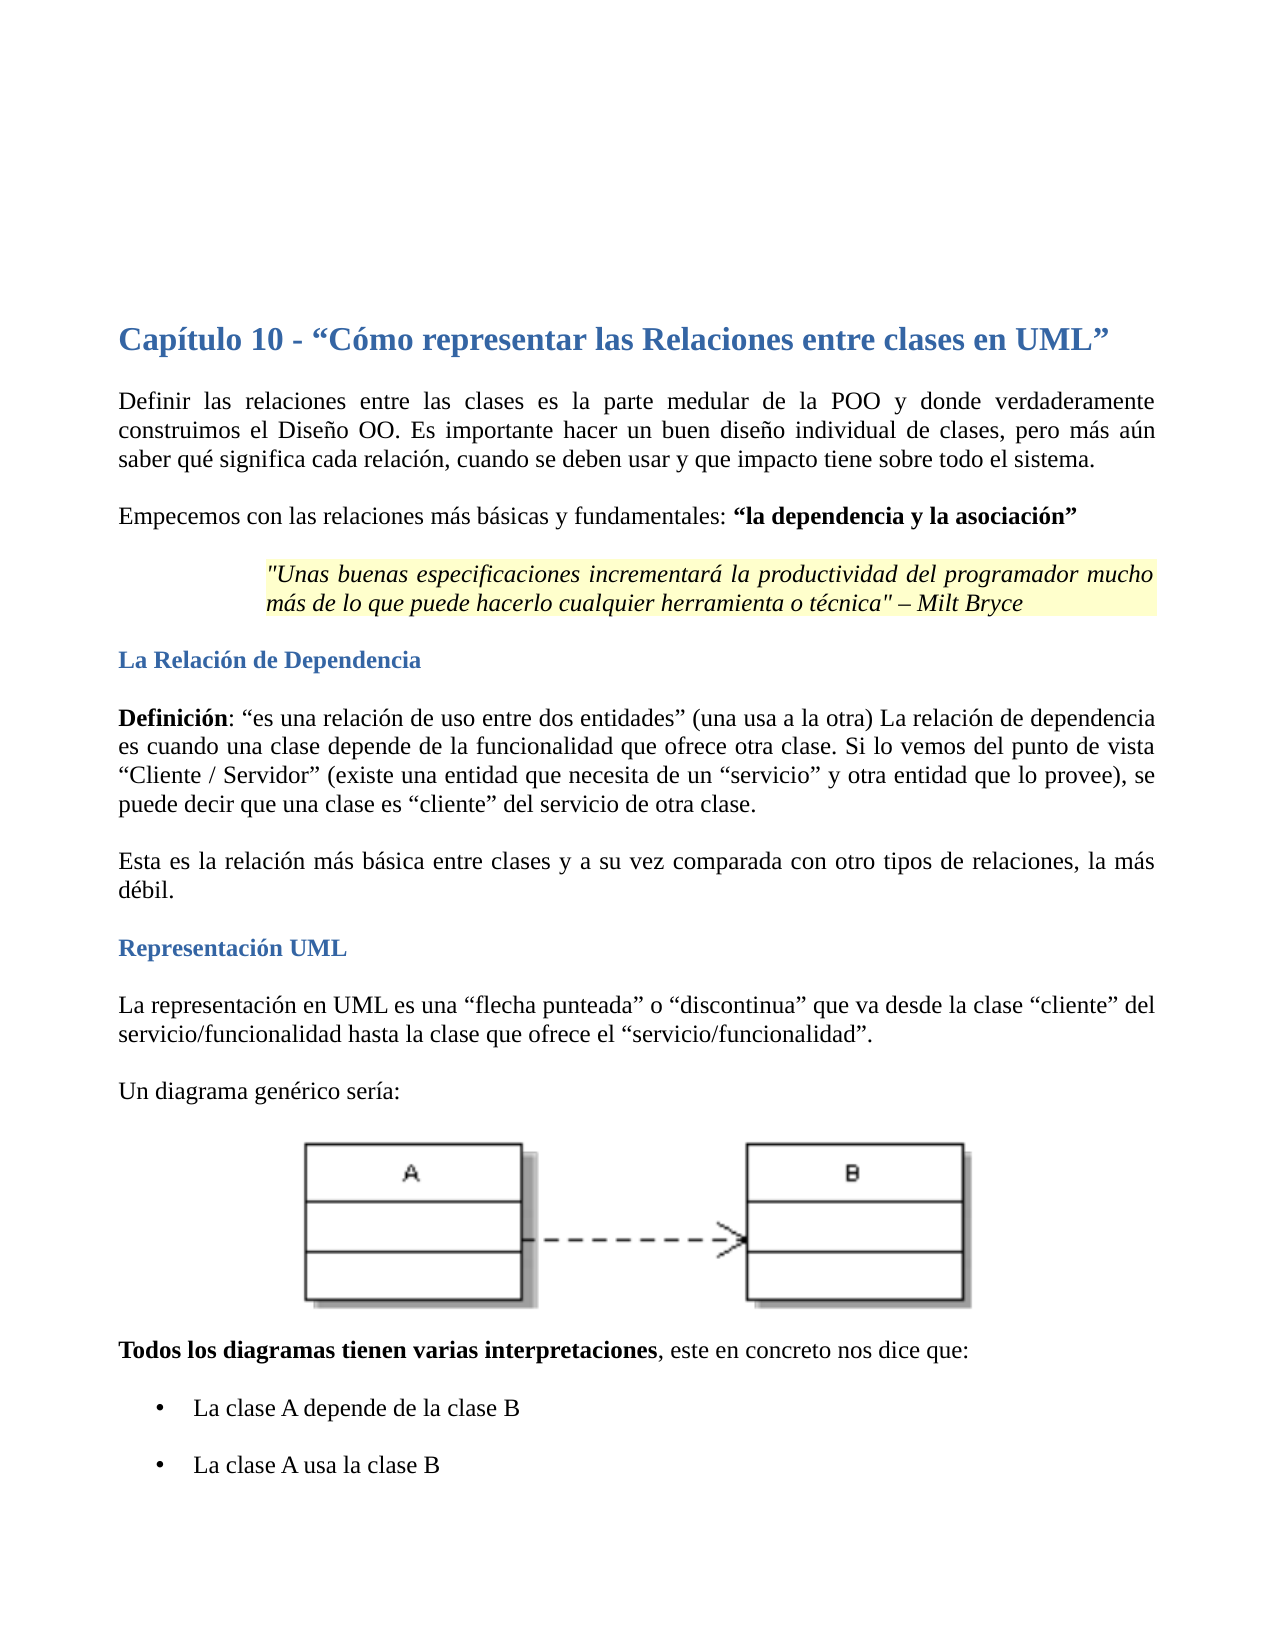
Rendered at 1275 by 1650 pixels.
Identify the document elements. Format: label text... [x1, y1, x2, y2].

text "Unas buenas especificaciones incrementará la productividad del programador mucho más de lo que puede hacerlo cualquier herramienta o técnica" – Milt Bryce [266, 559, 1157, 616]
text La representación en UML es una “flecha punteada” o “discontinua” que va desde la clase “cliente” del servicio/funcionalidad hasta la clase que ofrece el “servicio/funcionalidad”. [118, 990, 1157, 1048]
list La clase A depende de la clase B [156, 1393, 1157, 1421]
text Empecemos con las relaciones más básicas y fundamentales: “la dependencia y la asociación” [118, 501, 1157, 530]
text Un diagrama genérico sería: [118, 1076, 1157, 1105]
text La Relación de Dependencia [118, 645, 1157, 674]
text Capítulo 10 - “Cómo representar las Relaciones entre clases en UML” [118, 319, 1157, 358]
list La clase A usa la clase B [156, 1450, 1157, 1479]
text Definir las relaciones entre las clases es la parte medular de la POO y donde verdaderamente construimos el Diseño OO. Es importante hacer un buen diseño individual de clases, pero más aún saber qué significa cada relación, cuando se deben usar y que impacto tiene sobre todo el sistema. [118, 386, 1157, 473]
picture [295, 1133, 980, 1317]
text Esta es la relación más básica entre clases y a su vez comparada con otro tipos de relaciones, la más débil. [118, 846, 1157, 904]
text Representación UML [118, 933, 1157, 961]
text Todos los diagramas tienen varias interpretaciones, este en concreto nos dice que: [118, 1335, 1157, 1364]
text Definición: “es una relación de uso entre dos entidades” (una usa a la otra) La relación de dependencia es cuando una clase depende de la funcionalidad que ofrece otra clase. Si lo vemos del punto de vista “Cliente / Servidor” (existe una entidad que necesita de un “servicio” y otra entidad que lo provee), se puede decir que una clase es “cliente” del servicio de otra clase. [118, 703, 1157, 818]
